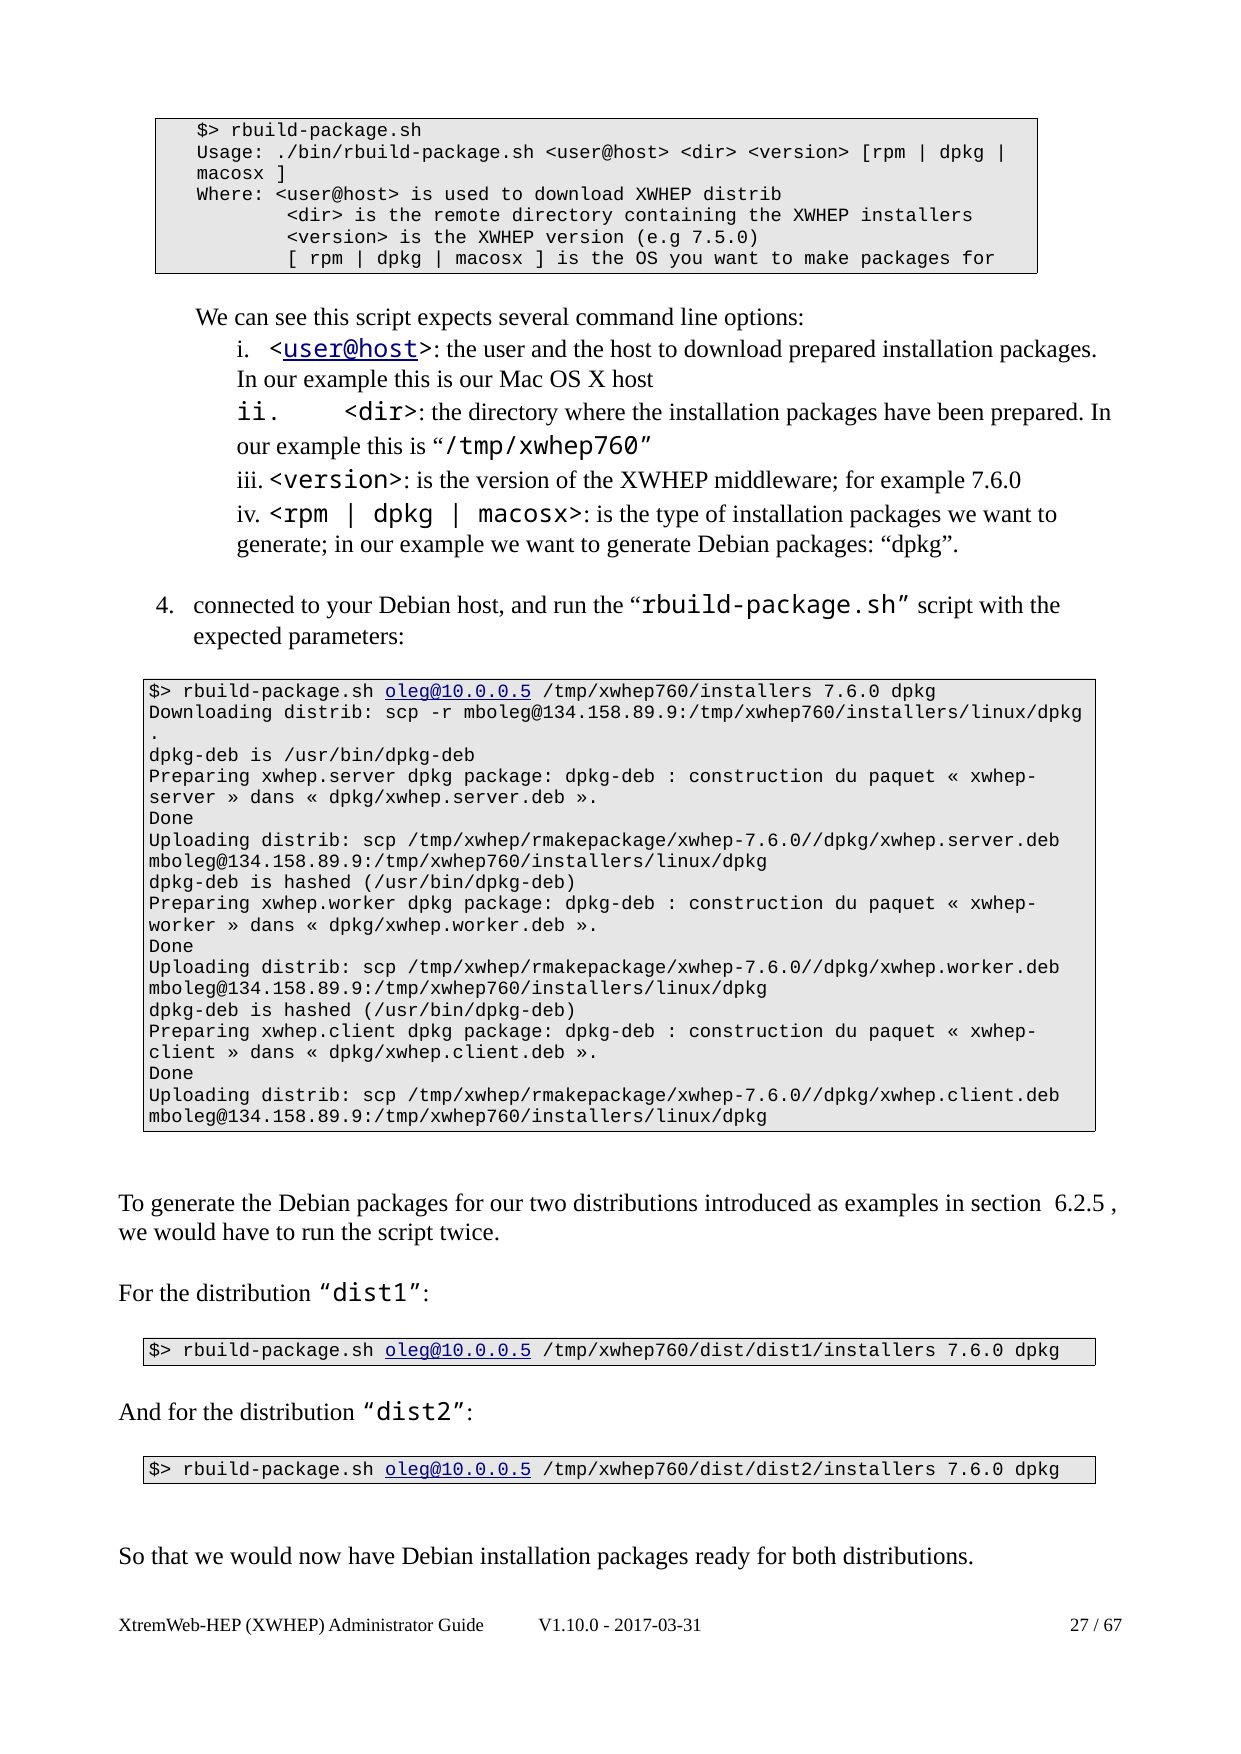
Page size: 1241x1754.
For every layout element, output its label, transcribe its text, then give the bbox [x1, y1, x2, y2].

text So that we would now have Debian installation packages ready for both distributions. [118, 1541, 1122, 1570]
list dpkg-deb is hashed (/usr/bin/dpkg-deb) [144, 870, 1095, 891]
list <rpm | dpkg | macosx>: is the type of installation packages we want to generate; in our example we want to generate Debian packages: “dpkg”. [236, 495, 1121, 558]
list Done [144, 806, 1095, 827]
list <dir> is the remote directory containing the XWHEP installers [156, 203, 1037, 224]
text For the distribution “dist1”: [118, 1274, 1122, 1309]
list connected to your Debian host, and run the “rbuild-package.sh” script with the expected parameters: [156, 587, 1122, 650]
list <version> is the XWHEP version (e.g 7.5.0) [156, 224, 1037, 246]
list Preparing xwhep.client dpkg package: dpkg-deb : construction du paquet « xwhep-client » dans « dpkg/xwhep.client.deb ». [144, 1018, 1095, 1061]
text And for the distribution “dist2”: [118, 1393, 1122, 1427]
list <version>: is the version of the XWHEP middleware; for example 7.6.0 [236, 461, 1121, 495]
list [ rpm | dpkg | macosx ] is the OS you want to make packages for [156, 246, 1037, 273]
list Usage: ./bin/rbuild-package.sh <user@host> <dir> <version> [rpm | dpkg | macosx ] [156, 139, 1037, 182]
list Preparing xwhep.worker dpkg package: dpkg-deb : construction du paquet « xwhep-worker » dans « dpkg/xwhep.worker.deb ». [144, 891, 1095, 933]
list <dir>: the directory where the installation packages have been prepared. In our example this is “/tmp/xwhep760” [236, 393, 1121, 461]
list $> rbuild-package.sh oleg@10.0.0.5 /tmp/xwhep760/dist/dist1/installers 7.6.0 dpkg [144, 1339, 1095, 1365]
list Uploading distrib: scp /tmp/xwhep/rmakepackage/xwhep-7.6.0//dpkg/xwhep.server.deb mboleg@134.158.89.9:/tmp/xwhep760/installers/linux/dpkg [144, 827, 1095, 870]
list Downloading distrib: scp -r mboleg@134.158.89.9:/tmp/xwhep760/installers/linux/dpkg . [144, 700, 1095, 742]
list Where: <user@host> is used to download XWHEP distrib [156, 182, 1037, 203]
list Done [144, 933, 1095, 955]
list $> rbuild-package.sh oleg@10.0.0.5 /tmp/xwhep760/dist/dist2/installers 7.6.0 dpkg [144, 1457, 1095, 1483]
list $> rbuild-package.sh oleg@10.0.0.5 /tmp/xwhep760/installers 7.6.0 dpkg [144, 680, 1095, 700]
list <user@host>: the user and the host to download prepared installation packages. In our example this is our Mac OS X host [236, 330, 1121, 393]
list dpkg-deb is hashed (/usr/bin/dpkg-deb) [144, 997, 1095, 1018]
list Uploading distrib: scp /tmp/xwhep/rmakepackage/xwhep-7.6.0//dpkg/xwhep.client.deb mboleg@134.158.89.9:/tmp/xwhep760/installers/linux/dpkg [144, 1082, 1095, 1131]
list $> rbuild-package.sh [156, 119, 1037, 139]
list Uploading distrib: scp /tmp/xwhep/rmakepackage/xwhep-7.6.0//dpkg/xwhep.worker.deb mboleg@134.158.89.9:/tmp/xwhep760/installers/linux/dpkg [144, 955, 1095, 997]
list Preparing xwhep.server dpkg package: dpkg-deb : construction du paquet « xwhep-server » dans « dpkg/xwhep.server.deb ». [144, 763, 1095, 806]
text We can see this script expects several command line options: [195, 302, 1121, 330]
list dpkg-deb is /usr/bin/dpkg-deb [144, 742, 1095, 763]
list Done [144, 1061, 1095, 1082]
text To generate the Debian packages for our two distributions introduced as examples in section 6.2.5, we would have to run the script twice. [118, 1188, 1122, 1246]
